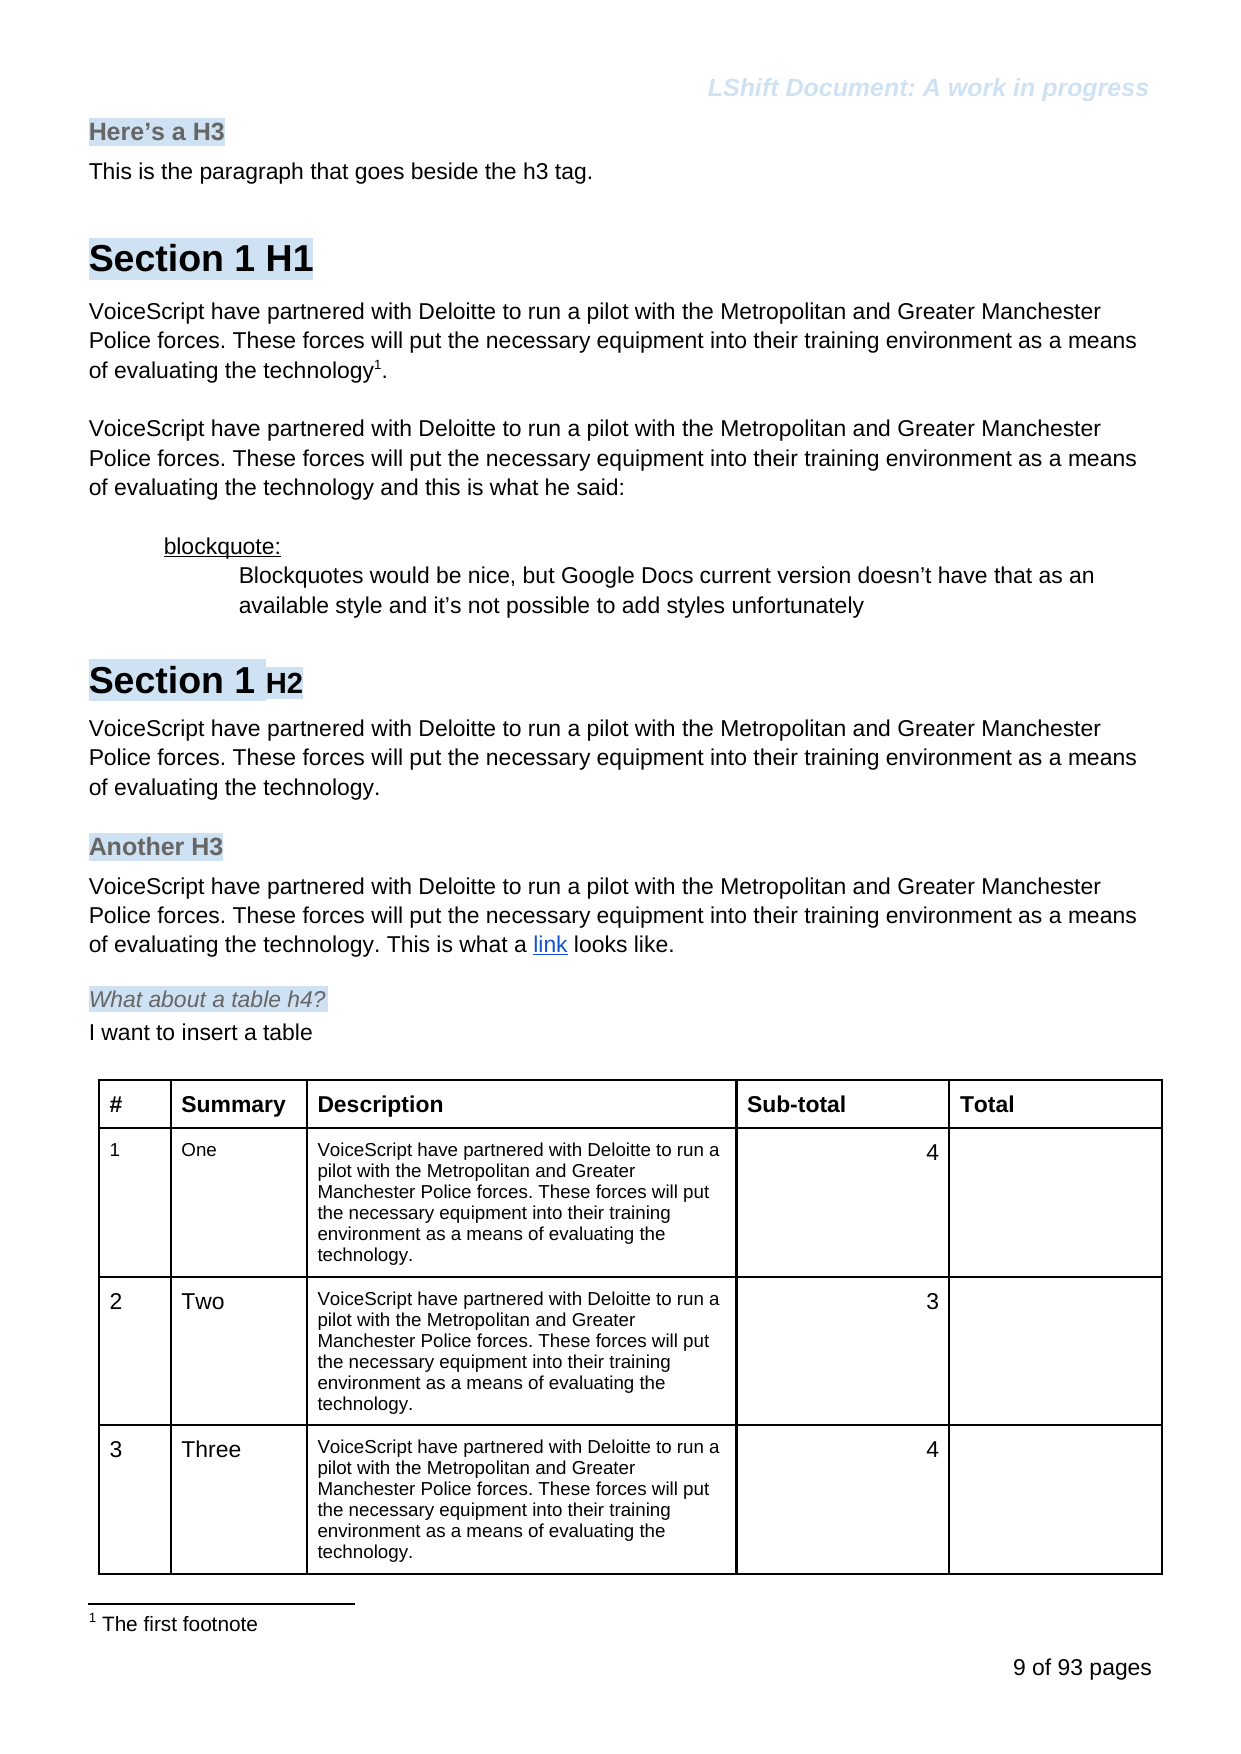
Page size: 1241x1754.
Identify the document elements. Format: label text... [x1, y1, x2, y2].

text This is the paragraph that goes beside the h3 tag. [88, 158, 1152, 184]
table_cell [950, 1278, 1161, 1424]
text VoiceScript have partnered with Deloitte to run a pilot with the Metropolitan and Greater Manchester Police forces. These forces will put the necessary equipment into their training environment as a means of evaluating the technology. [88, 298, 1152, 383]
table_header # [100, 1081, 170, 1127]
table_cell VoiceScript have partnered with Deloitte to run a pilot with the Metropolitan and Greater Manchester Police forces. These forces will put the necessary equipment into their training environment as a means of evaluating the technology. [308, 1426, 735, 1573]
table_cell 4 [738, 1129, 948, 1276]
text I want to insert a table [88, 1020, 1152, 1046]
table_cell 2 [100, 1278, 170, 1424]
table_cell Three [172, 1426, 306, 1573]
text Blockquotes would be nice, but Google Docs current version doesn’t have that as an available style and it’s not possible to add styles unfortunately [238, 563, 1152, 618]
table_cell [950, 1129, 1161, 1276]
table_cell 3 [738, 1278, 948, 1424]
table_header Description [308, 1081, 735, 1127]
subtitle Here’s a H3 [225, 118, 1152, 146]
text VoiceScript have partnered with Deloitte to run a pilot with the Metropolitan and Greater Manchester Police forces. These forces will put the necessary equipment into their training environment as a means of evaluating the technology. [88, 716, 1152, 800]
subtitle Section 1 H1 [313, 238, 1152, 280]
text VoiceScript have partnered with Deloitte to run a pilot with the Metropolitan and Greater Manchester Police forces. These forces will put the necessary equipment into their training environment as a means of evaluating the technology and this is what he said: [88, 416, 1152, 500]
table_cell VoiceScript have partnered with Deloitte to run a pilot with the Metropolitan and Greater Manchester Police forces. These forces will put the necessary equipment into their training environment as a means of evaluating the technology. [308, 1278, 735, 1424]
subtitle Another H3 [223, 833, 1152, 861]
table_cell VoiceScript have partnered with Deloitte to run a pilot with the Metropolitan and Greater Manchester Police forces. These forces will put the necessary equipment into their training environment as a means of evaluating the technology. [308, 1129, 735, 1276]
table_cell 3 [100, 1426, 170, 1573]
table_header Sub-total [738, 1081, 948, 1127]
table_cell Two [172, 1278, 306, 1424]
text blockquote: [163, 533, 1152, 559]
table_header Total [950, 1081, 1161, 1127]
table_cell 1 [100, 1129, 170, 1276]
subtitle Section 1 H2 [266, 659, 1152, 701]
text VoiceScript have partnered with Deloitte to run a pilot with the Metropolitan and Greater Manchester Police forces. These forces will put the necessary equipment into their training environment as a means of evaluating the technology. This is what a link looks like. [88, 873, 1152, 958]
text The first footnote [88, 1610, 1152, 1636]
table_cell One [172, 1129, 306, 1276]
subtitle What about a table h4? [328, 986, 1152, 1012]
table_cell 4 [738, 1426, 948, 1573]
table_header Summary [172, 1081, 306, 1127]
table_cell [950, 1426, 1161, 1573]
